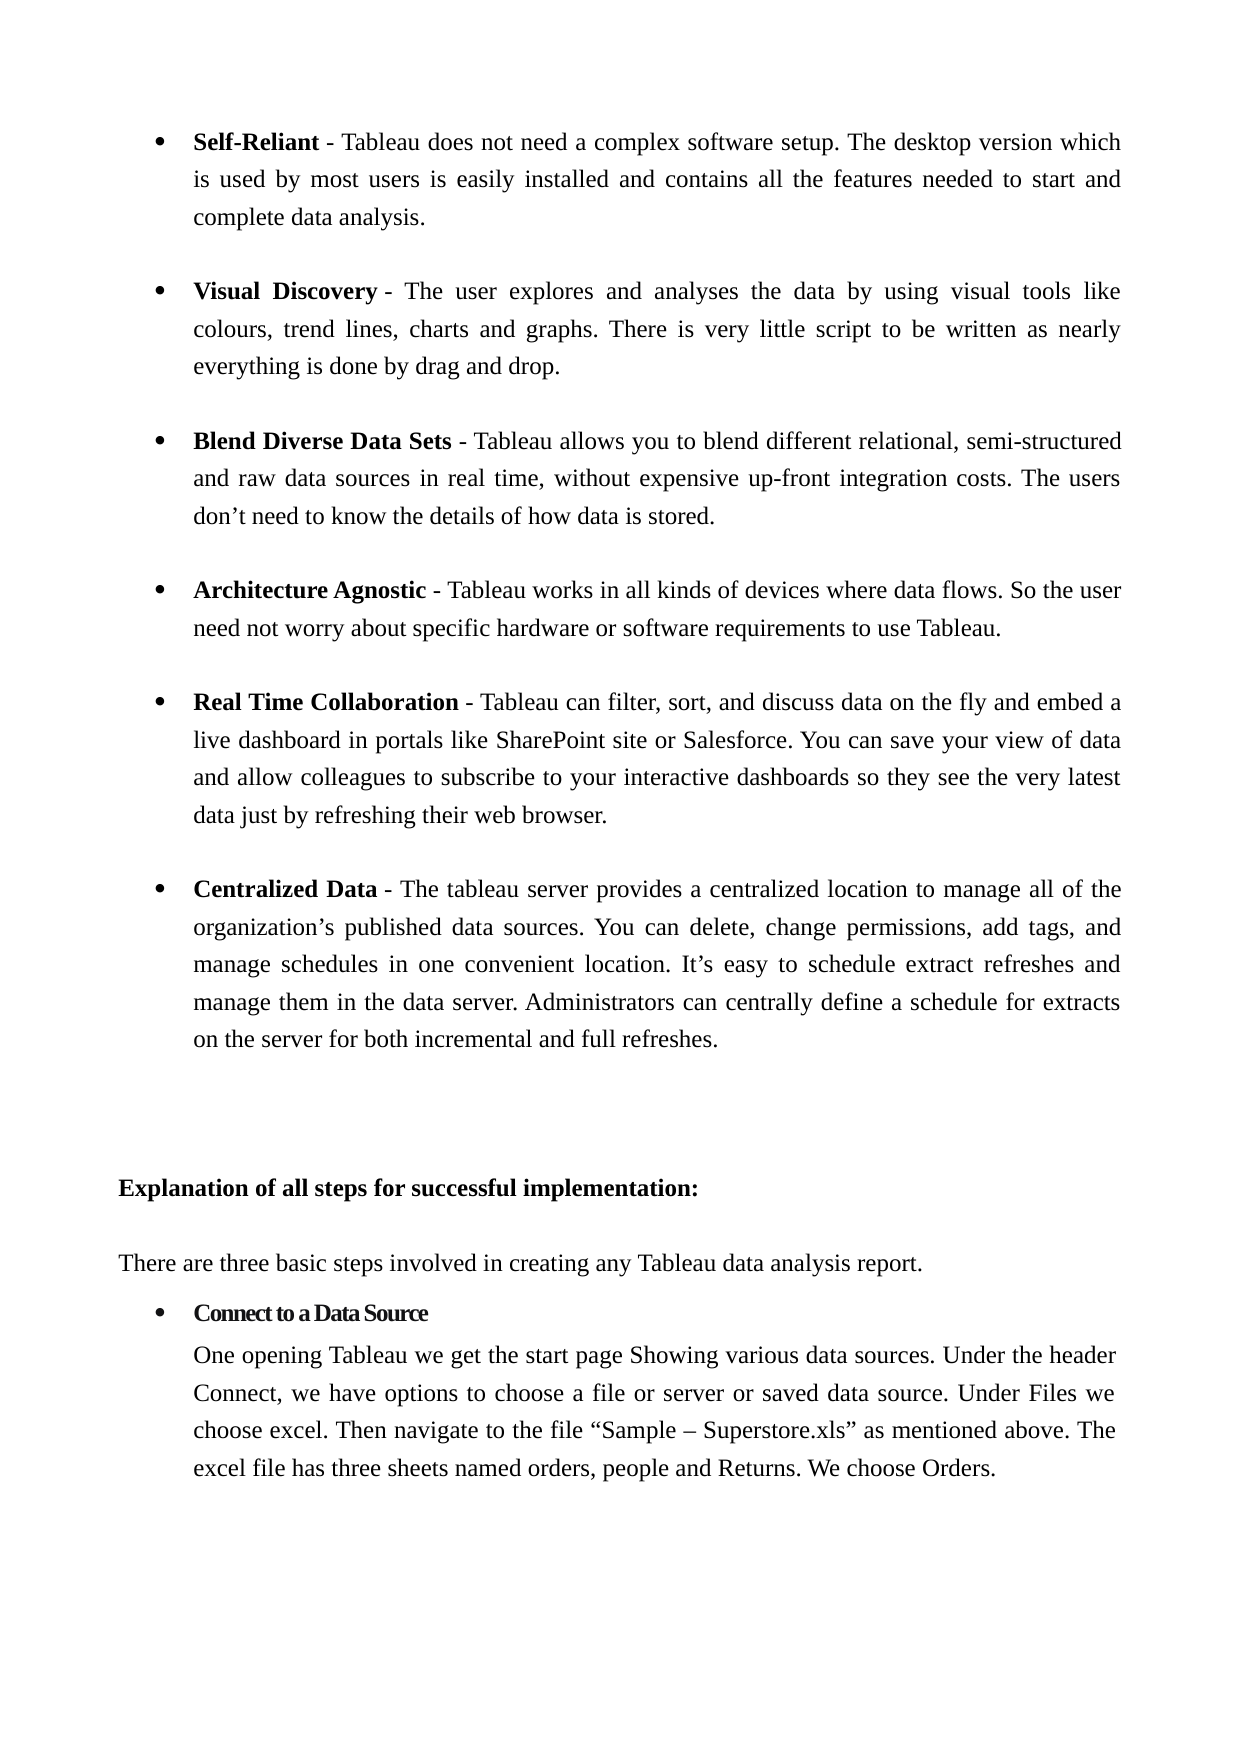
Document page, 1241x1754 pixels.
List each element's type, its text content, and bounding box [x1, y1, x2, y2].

text One opening Tableau we get the start page Showing various data sources. Under the header Connect, we have options to choose a file or server or saved data source. Under Files we choose excel. Then navigate to the file “Sample – Superstore.xls” as mentioned above. The excel file has three sheets named orders, people and Returns. We choose Orders. [193, 1332, 1117, 1482]
list Self-Reliant - Tableau does not need a complex software setup. The desktop version which is used by most users is easily installed and contains all the features needed to start and complete data analysis. [156, 118, 1122, 231]
text There are three basic steps involved in creating any Tableau data analysis report. [118, 1239, 1122, 1276]
list Visual Discovery - The user explores and analyses the data by using visual tools like colours, trend lines, charts and graphs. There is very little script to be written as nearly everything is done by drag and drop. [156, 268, 1122, 380]
text Explanation of all steps for successful implementation: [118, 1164, 1122, 1202]
list Architecture Agnostic - Tableau works in all kinds of devices where data flows. So the user need not worry about specific hardware or software requirements to use Tableau. [156, 567, 1122, 642]
list Centralized Data - The tableau server provides a centralized location to manage all of the organization’s published data sources. You can delete, change permissions, add tags, and manage schedules in one convenient location. It’s easy to schedule extract refreshes and manage them in the data server. Administrators can centrally define a schedule for extracts on the server for both incremental and full refreshes. [156, 866, 1122, 1053]
list Blend Diverse Data Sets - Tableau allows you to blend different relational, semi-structured and raw data sources in real time, without expensive up-front integration costs. The users don’t need to know the details of how data is stored. [156, 417, 1122, 529]
subtitle Connect to a Data Source [156, 1289, 1117, 1327]
list Real Time Collaboration - Tableau can filter, sort, and discuss data on the fly and embed a live dashboard in portals like SharePoint site or Salesforce. You can save your view of data and allow colleagues to subscribe to your interactive dashboards so they see the very latest data just by refreshing their web browser. [156, 678, 1122, 828]
